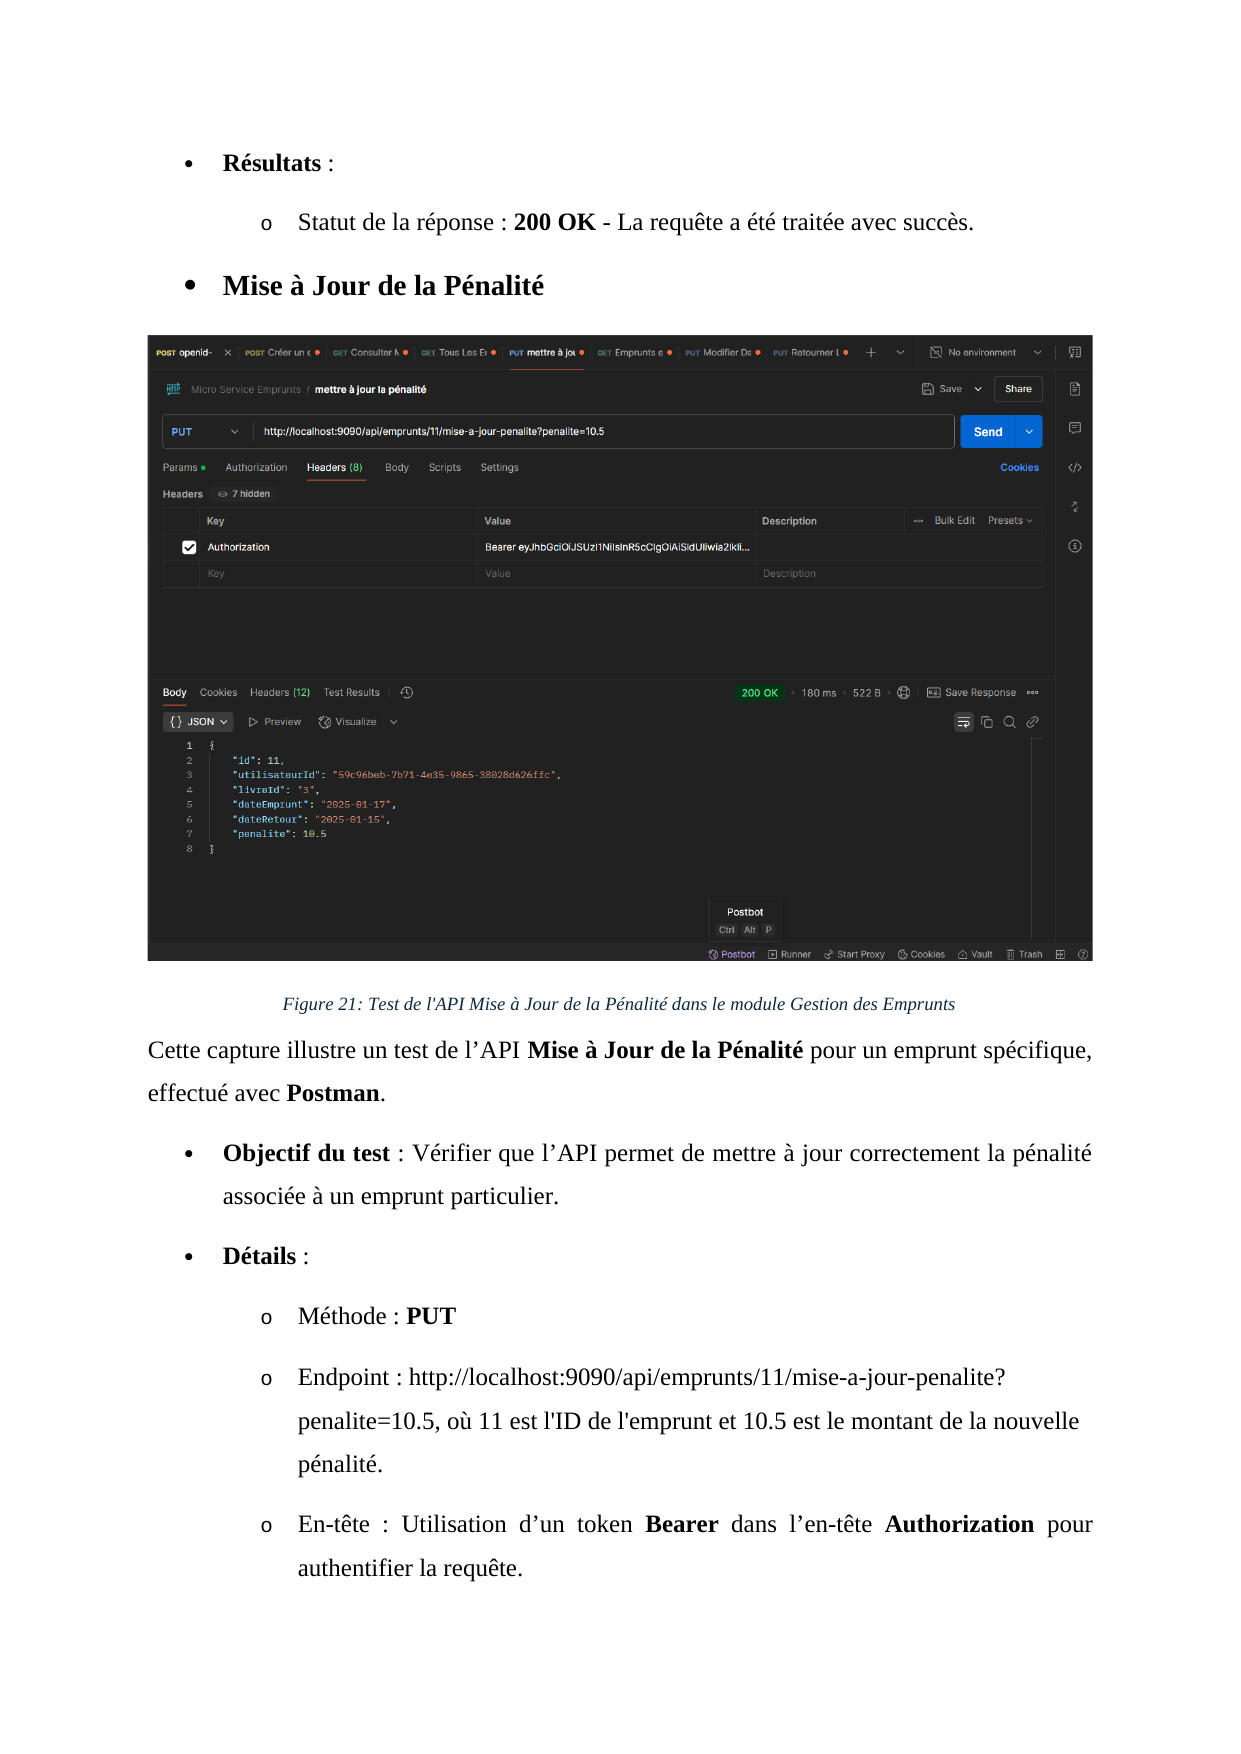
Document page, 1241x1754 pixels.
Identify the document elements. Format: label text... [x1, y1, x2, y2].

list Résultats : [185, 148, 1093, 176]
text Figure 21: Test de l'API Mise à Jour de la Pénalité dans le module Gestion des Emprunts [148, 993, 1093, 1014]
list Endpoint : http://localhost:9090/api/emprunts/11/mise-a-jour-penalite?penalite=10.5, où 11 est l'ID de l'emprunt et 10.5 est le montant de la nouvelle pénalité. [260, 1362, 1093, 1478]
list Mise à Jour de la Pénalité [185, 268, 1093, 302]
list En-tête : Utilisation d’un token Bearer dans l’en-tête Authorization pour authentifier la requête. [260, 1509, 1093, 1581]
list Méthode : PUT [260, 1301, 1093, 1330]
text Cette capture illustre un test de l’API Mise à Jour de la Pénalité pour un emprunt spécifique, effectué avec Postman. [148, 1035, 1093, 1107]
list Statut de la réponse : 200 OK - La requête a été traitée avec succès. [260, 207, 1093, 237]
list Détails : [185, 1241, 1093, 1270]
list Objectif du test : Vérifier que l’API permet de mettre à jour correctement la pénalité associée à un emprunt particulier. [185, 1138, 1093, 1210]
